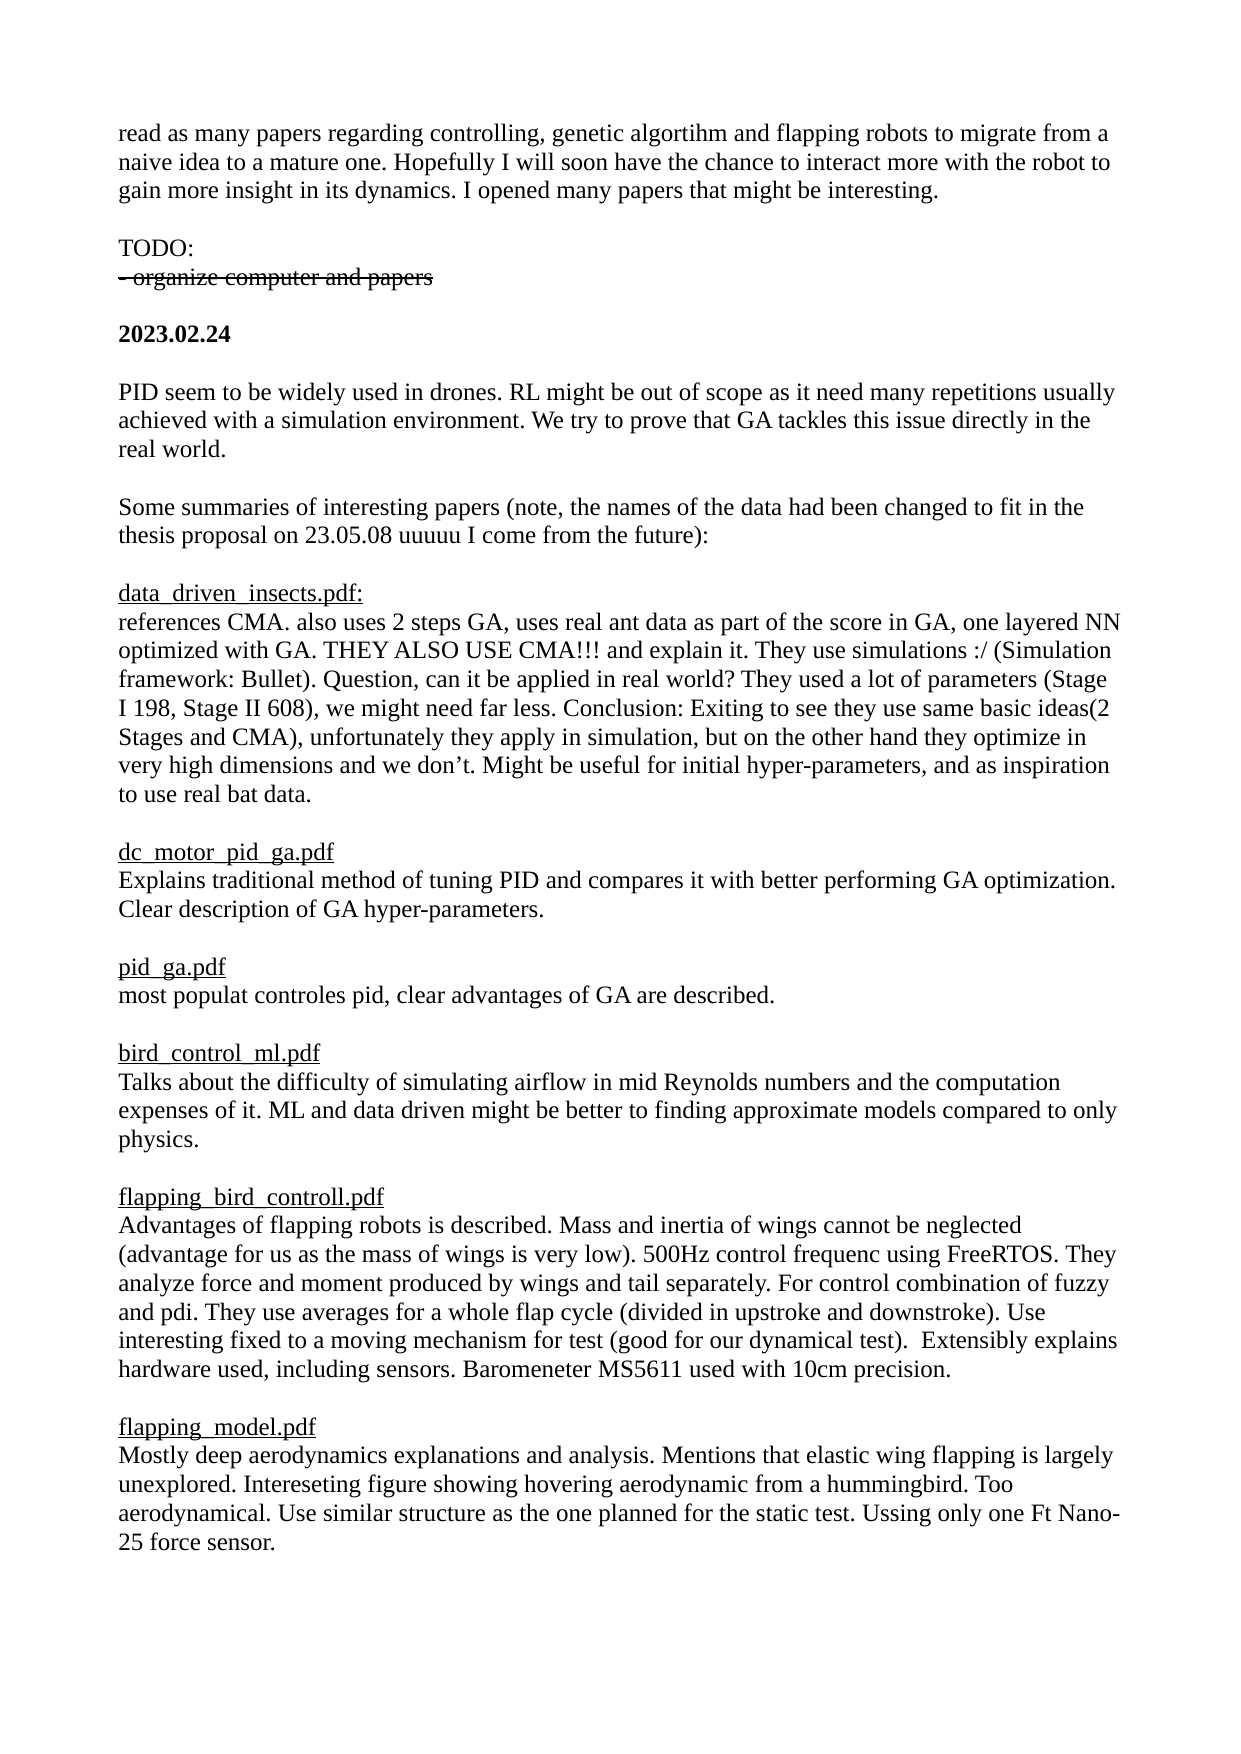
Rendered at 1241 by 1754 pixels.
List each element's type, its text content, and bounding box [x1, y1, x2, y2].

text data_driven_insects.pdf: [118, 578, 1122, 607]
text most populat controles pid, clear advantages of GA are described. [118, 981, 1122, 1009]
text Talks about the difficulty of simulating airflow in mid Reynolds numbers and the computation expenses of it. ML and data driven might be better to finding approximate models compared to only physics. [118, 1067, 1122, 1153]
text pid_ga.pdf [118, 952, 1122, 981]
text Some summaries of interesting papers (note, the names of the data had been changed to fit in the thesis proposal on 23.05.08 uuuuu I come from the future): [118, 492, 1122, 549]
text Advantages of flapping robots is described. Mass and inertia of wings cannot be neglected (advantage for us as the mass of wings is very low). 500Hz control frequenc using FreeRTOS. They analyze force and moment produced by wings and tail separately. For control combination of fuzzy and pdi. They use averages for a whole flap cycle (divided in upstroke and downstroke). Use interesting fixed to a moving mechanism for test (good for our dynamical test). Extensibly explains hardware used, including sensors. Baromeneter MS5611 used with 10cm precision. [118, 1211, 1122, 1383]
text bird_control_ml.pdf [118, 1038, 1122, 1067]
text dc_motor_pid_ga.pdf [118, 837, 1122, 866]
text Mostly deep aerodynamics explanations and analysis. Mentions that elastic wing flapping is largely unexplored. Intereseting figure showing hovering aerodynamic from a hummingbird. Too aerodynamical. Use similar structure as the one planned for the static test. Ussing only one Ft Nano-25 force sensor. [118, 1441, 1122, 1556]
text read as many papers regarding controlling, genetic algortihm and flapping robots to migrate from a naive idea to a mature one. Hopefully I will soon have the chance to interact more with the robot to gain more insight in its dynamics. I opened many papers that might be interesting. [118, 118, 1122, 204]
text TODO: [118, 233, 1122, 262]
text - organize computer and papers [118, 262, 1122, 291]
text references CMA. also uses 2 steps GA, uses real ant data as part of the score in GA, one layered NN optimized with GA. THEY ALSO USE CMA!!! and explain it. They use simulations :/ (Simulation framework: Bullet). Question, can it be applied in real world? They used a lot of parameters (Stage I 198, Stage II 608), we might need far less. Conclusion: Exiting to see they use same basic ideas(2 Stages and CMA), unfortunately they apply in simulation, but on the other hand they optimize in very high dimensions and we don’t. Might be useful for initial hyper-parameters, and as inspiration to use real bat data. [118, 607, 1122, 808]
text flapping_model.pdf [118, 1412, 1122, 1441]
text PID seem to be widely used in drones. RL might be out of scope as it need many repetitions usually achieved with a simulation environment. We try to prove that GA tackles this issue directly in the real world. [118, 377, 1122, 463]
text Explains traditional method of tuning PID and compares it with better performing GA optimization. Clear description of GA hyper-parameters. [118, 866, 1122, 923]
text flapping_bird_controll.pdf [118, 1182, 1122, 1211]
text 2023.02.24 [118, 319, 1122, 348]
